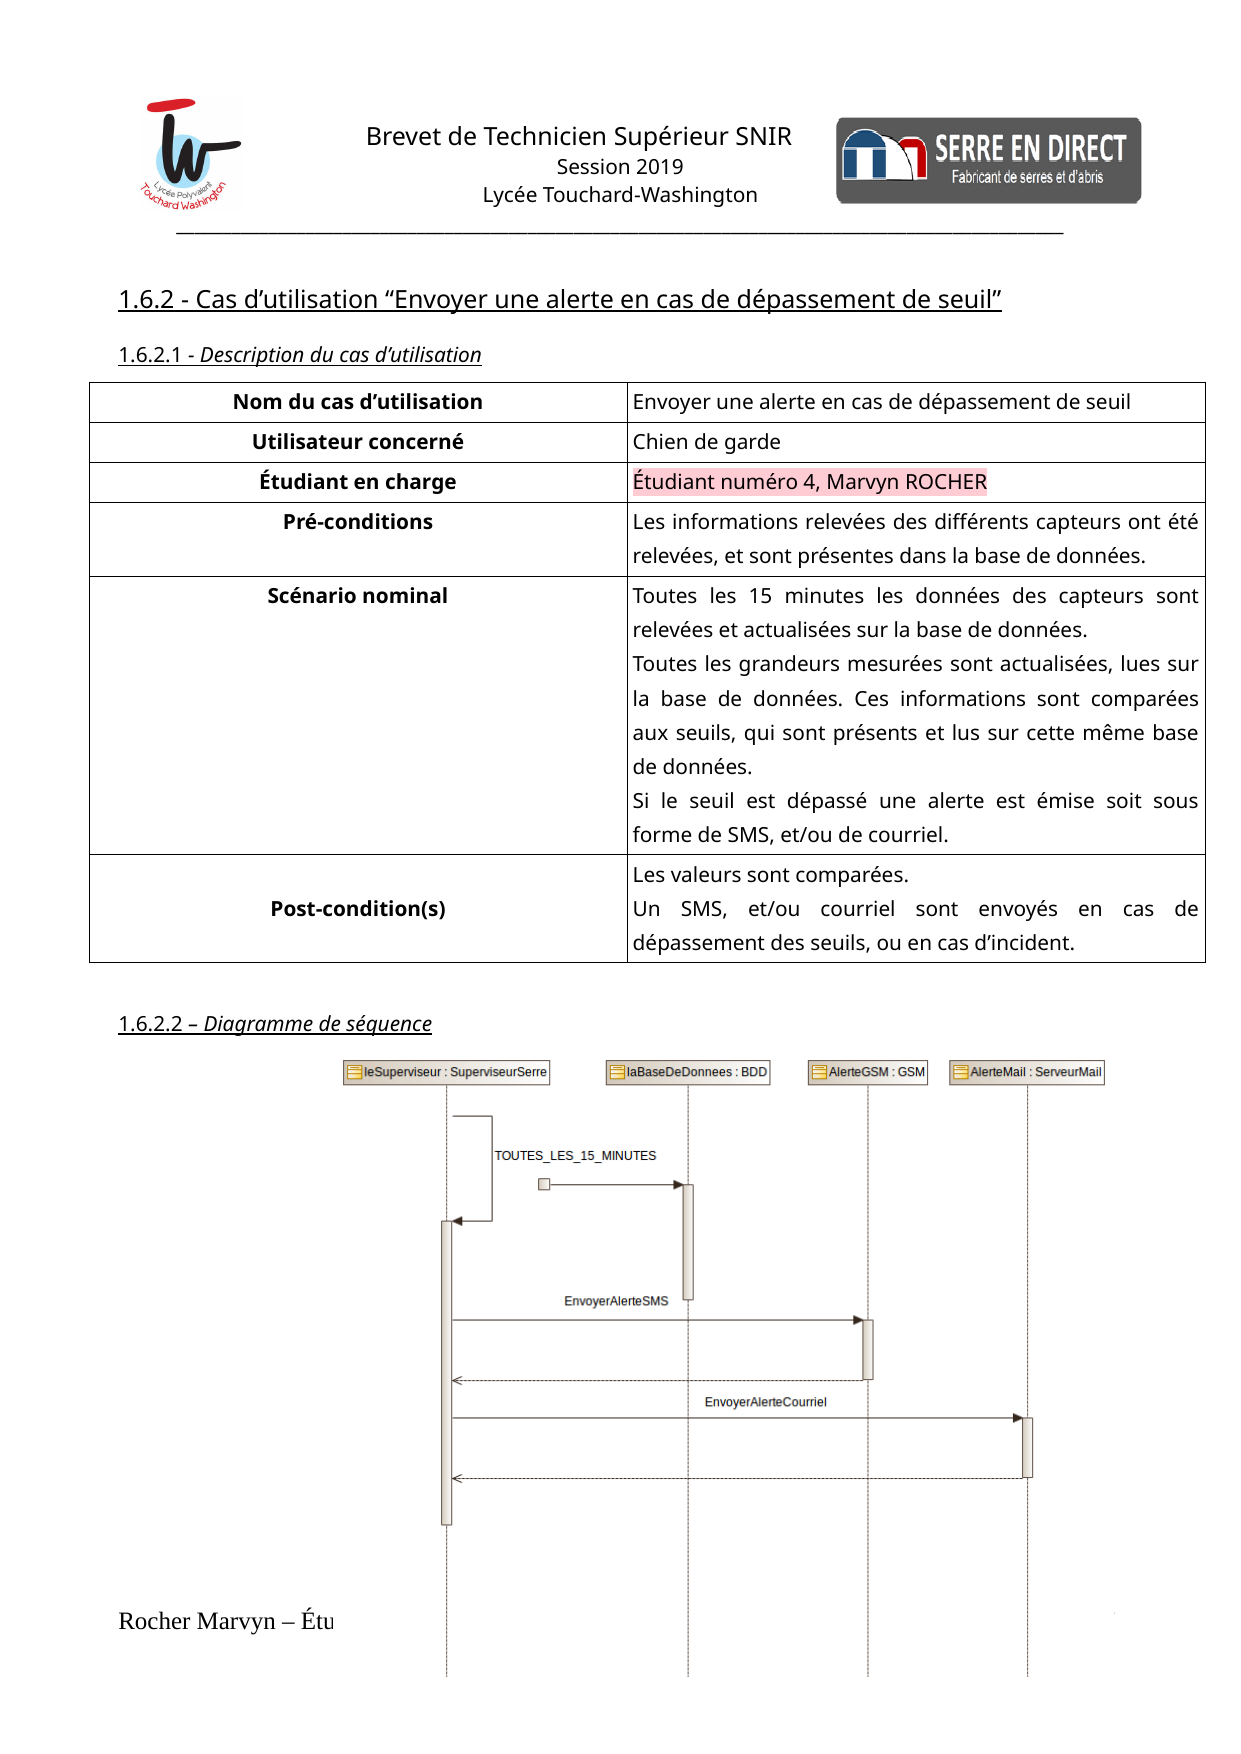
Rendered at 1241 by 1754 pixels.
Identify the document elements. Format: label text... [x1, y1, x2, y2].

table_cell Chien de garde [628, 423, 1205, 462]
table_cell Étudiant numéro 4, Marvyn ROCHER [628, 463, 1205, 502]
table_cell Les valeurs sont comparées. Un SMS, et/ou courriel sont envoyés en cas de dépassement des seuils, ou en cas d’incident. [628, 855, 1205, 962]
picture [138, 95, 243, 212]
picture [831, 115, 1145, 208]
table_cell Les informations relevées des différents capteurs ont été relevées, et sont présentes dans la base de données. [628, 503, 1205, 576]
table_header Envoyer une alerte en cas de dépassement de seuil [628, 383, 1205, 422]
table_cell Toutes les 15 minutes les données des capteurs sont relevées et actualisées sur la base de données. Toutes les grandeurs mesurées sont actualisées, lues sur la base de données. Ces informations sont comparées aux seuils, qui sont présents et lus sur cette même base de données. Si le seuil est dépassé une alerte est émise soit sous forme de SMS, et/ou de courriel. [628, 577, 1205, 854]
table_cell Étudiant en charge [90, 463, 627, 502]
subtitle 1.6.2 - Cas d’utilisation “Envoyer une alerte en cas de dépassement de seuil” [118, 282, 1122, 316]
table_cell Pré-conditions [90, 503, 627, 576]
subtitle 1.6.2.1 - Description du cas d’utilisation [118, 341, 1122, 369]
subtitle 1.6.2.2 – Diagramme de séquence [118, 1009, 1122, 1038]
table_cell Utilisateur concerné [90, 423, 627, 462]
table_cell Post-condition(s) [90, 855, 627, 962]
table_header Nom du cas d’utilisation [90, 383, 627, 422]
table_cell Scénario nominal [90, 577, 627, 854]
picture [333, 1050, 1115, 1687]
